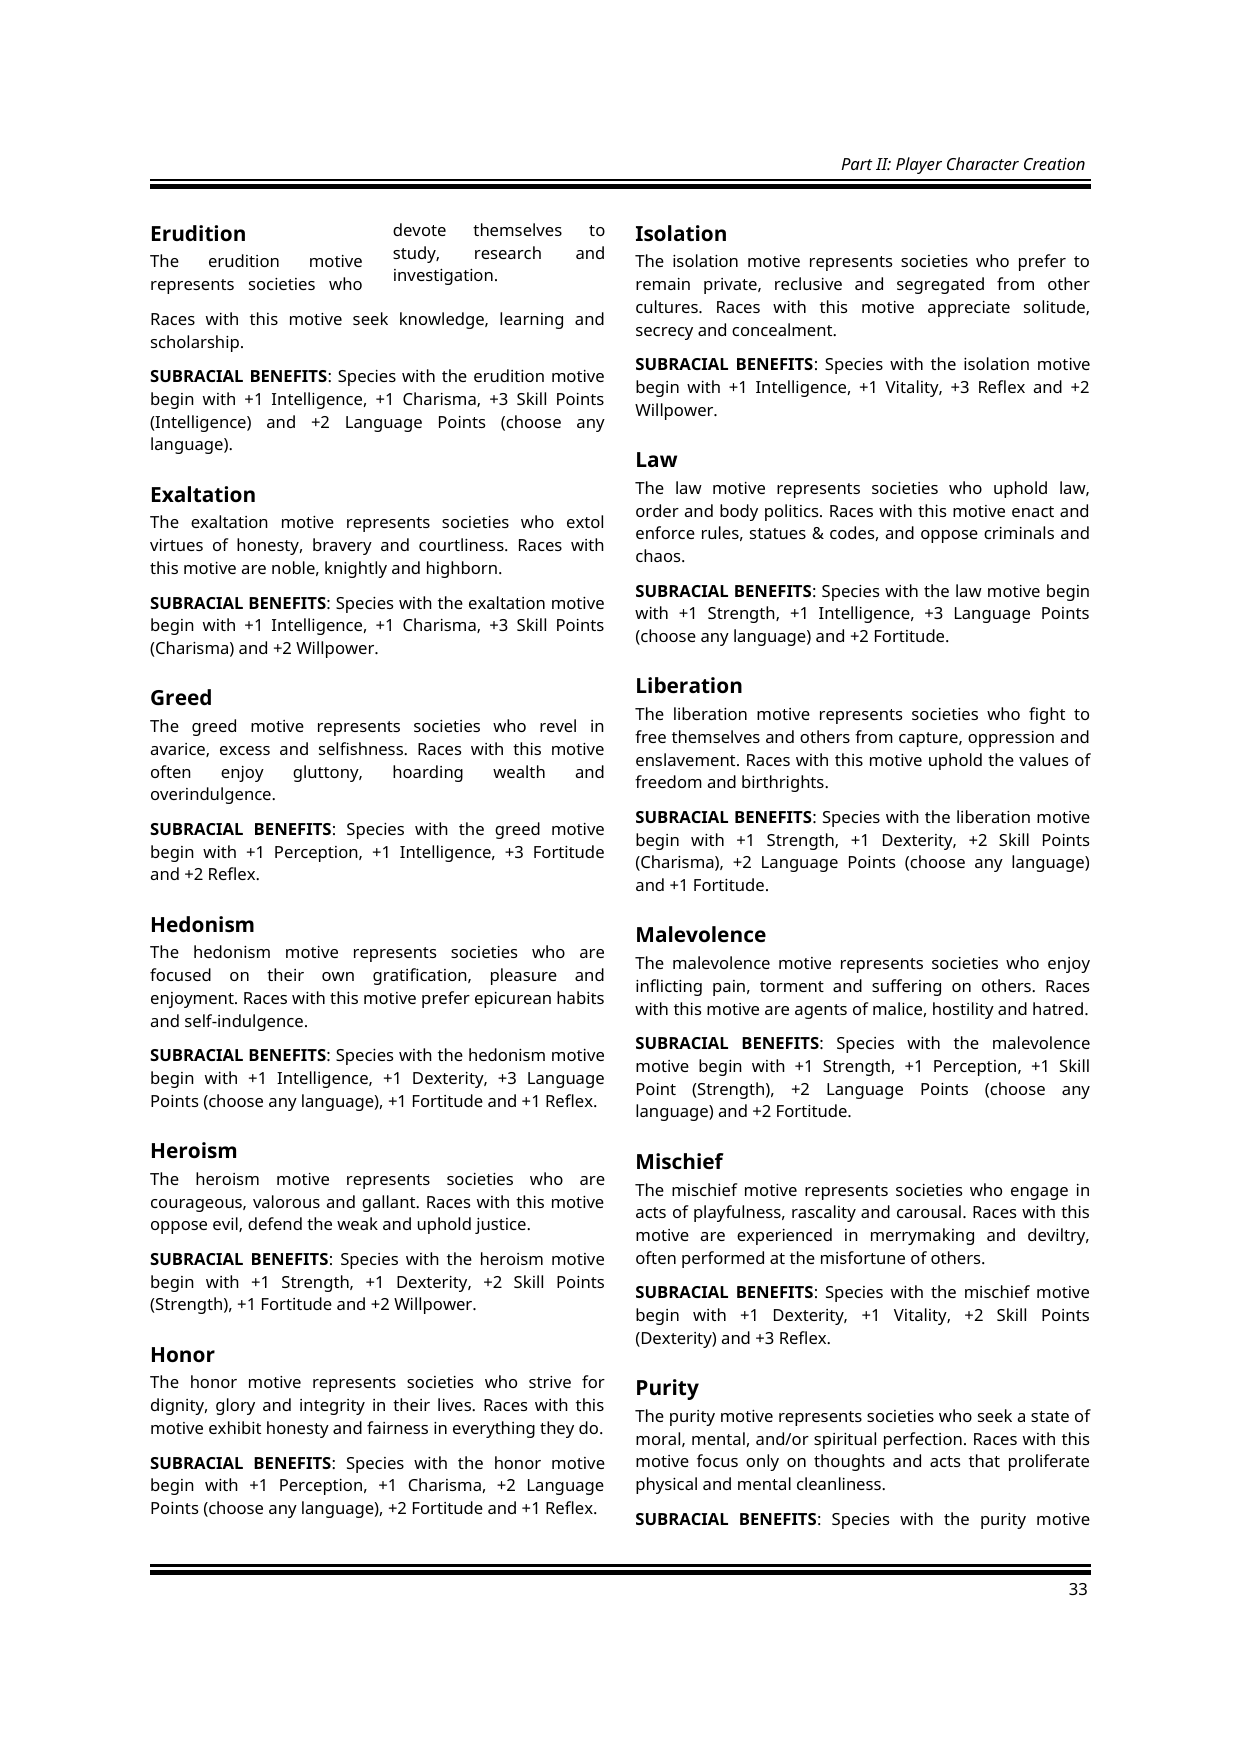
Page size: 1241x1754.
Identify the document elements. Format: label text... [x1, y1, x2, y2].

text The malevolence motive represents societies who enjoy inflicting pain, torment and suffering on others. Races with this motive are agents of malice, hostility and hatred. [635, 952, 1091, 1020]
text The hedonism motive represents societies who are focused on their own gratification, pleasure and enjoyment. Races with this motive prefer epicurean habits and self-indulgence. [150, 941, 605, 1032]
text SUBRACIAL BENEFITS: Species with the mischief motive begin with +1 Dexterity, +1 Vitality, +2 Skill Points (Dexterity) and +3 Reflex. [635, 1281, 1091, 1349]
text SUBRACIAL BENEFITS: Species with the heroism motive begin with +1 Strength, +1 Dexterity, +2 Skill Points (Strength), +1 Fortitude and +2 Willpower. [150, 1248, 605, 1316]
text SUBRACIAL BENEFITS: Species with the greed motive begin with +1 Perception, +1 Intelligence, +3 Fortitude and +2 Reflex. [150, 818, 605, 886]
text SUBRACIAL BENEFITS: Species with the hedonism motive begin with +1 Intelligence, +1 Dexterity, +3 Language Points (choose any language), +1 Fortitude and +1 Reflex. [150, 1044, 605, 1112]
text SUBRACIAL BENEFITS: Species with the liberation motive begin with +1 Strength, +1 Dexterity, +2 Skill Points (Charisma), +2 Language Points (choose any language) and +1 Fortitude. [635, 806, 1091, 896]
text Races with this motive seek knowledge, learning and scholarship. [150, 307, 605, 353]
text The purity motive represents societies who seek a state of moral, mental, and/or spiritual perfection. Races with this motive focus only on thoughts and acts that proliferate physical and mental cleanliness. [635, 1404, 1091, 1495]
text Heroism [150, 1136, 605, 1164]
text The erudition motive represents societies who [150, 250, 363, 296]
text Erudition [150, 219, 363, 247]
text Exaltation [150, 480, 605, 508]
text The mischief motive represents societies who engage in acts of playfulness, rascality and carousal. Races with this motive are experienced in merrymaking and deviltry, often performed at the misfortune of others. [635, 1178, 1091, 1269]
text SUBRACIAL BENEFITS: Species with the erudition motive begin with +1 Intelligence, +1 Charisma, +3 Skill Points (Intelligence) and +2 Language Points (choose any language). [150, 365, 605, 456]
text Law [635, 445, 1091, 473]
text The greed motive represents societies who revel in avarice, excess and selfishness. Races with this motive often enjoy gluttony, hoarding wealth and overindulgence. [150, 715, 605, 806]
text SUBRACIAL BENEFITS: Species with the law motive begin with +1 Strength, +1 Intelligence, +3 Language Points (choose any language) and +2 Fortitude. [635, 579, 1091, 647]
text The exaltation motive represents societies who extol virtues of honesty, bravery and courtliness. Races with this motive are noble, knightly and highborn. [150, 511, 605, 579]
text SUBRACIAL BENEFITS: Species with the exaltation motive begin with +1 Intelligence, +1 Charisma, +3 Skill Points (Charisma) and +2 Willpower. [150, 591, 605, 659]
text SUBRACIAL BENEFITS: Species with the purity motive [635, 1507, 1091, 1530]
text Hedonism [150, 910, 605, 938]
text Mischief [635, 1147, 1091, 1175]
text Greed [150, 683, 605, 712]
text SUBRACIAL BENEFITS: Species with the isolation motive begin with +1 Intelligence, +1 Vitality, +3 Reflex and +2 Willpower. [635, 353, 1091, 421]
text The heroism motive represents societies who are courageous, valorous and gallant. Races with this motive oppose evil, defend the weak and uphold justice. [150, 1167, 605, 1236]
text Purity [635, 1373, 1091, 1402]
text SUBRACIAL BENEFITS: Species with the honor motive begin with +1 Perception, +1 Charisma, +2 Language Points (choose any language), +2 Fortitude and +1 Reflex. [150, 1451, 605, 1519]
text The law motive represents societies who uphold law, order and body politics. Races with this motive enact and enforce rules, statues & codes, and oppose criminals and chaos. [635, 476, 1091, 567]
text devote themselves to study, research and investigation. [393, 219, 605, 287]
text SUBRACIAL BENEFITS: Species with the malevolence motive begin with +1 Strength, +1 Perception, +1 Skill Point (Strength), +2 Language Points (choose any language) and +2 Fortitude. [635, 1032, 1091, 1123]
text The honor motive represents societies who strive for dignity, glory and integrity in their lives. Races with this motive exhibit honesty and fairness in everything they do. [150, 1371, 605, 1439]
text The liberation motive represents societies who fight to free themselves and others from capture, oppression and enslavement. Races with this motive uphold the values of freedom and birthrights. [635, 703, 1091, 794]
text Malevolence [635, 920, 1091, 949]
text Liberation [635, 671, 1091, 700]
text The isolation motive represents societies who prefer to remain private, reclusive and segregated from other cultures. Races with this motive appreciate solitude, secrecy and concealment. [635, 250, 1091, 341]
text Isolation [635, 219, 1091, 247]
text Honor [150, 1340, 605, 1368]
